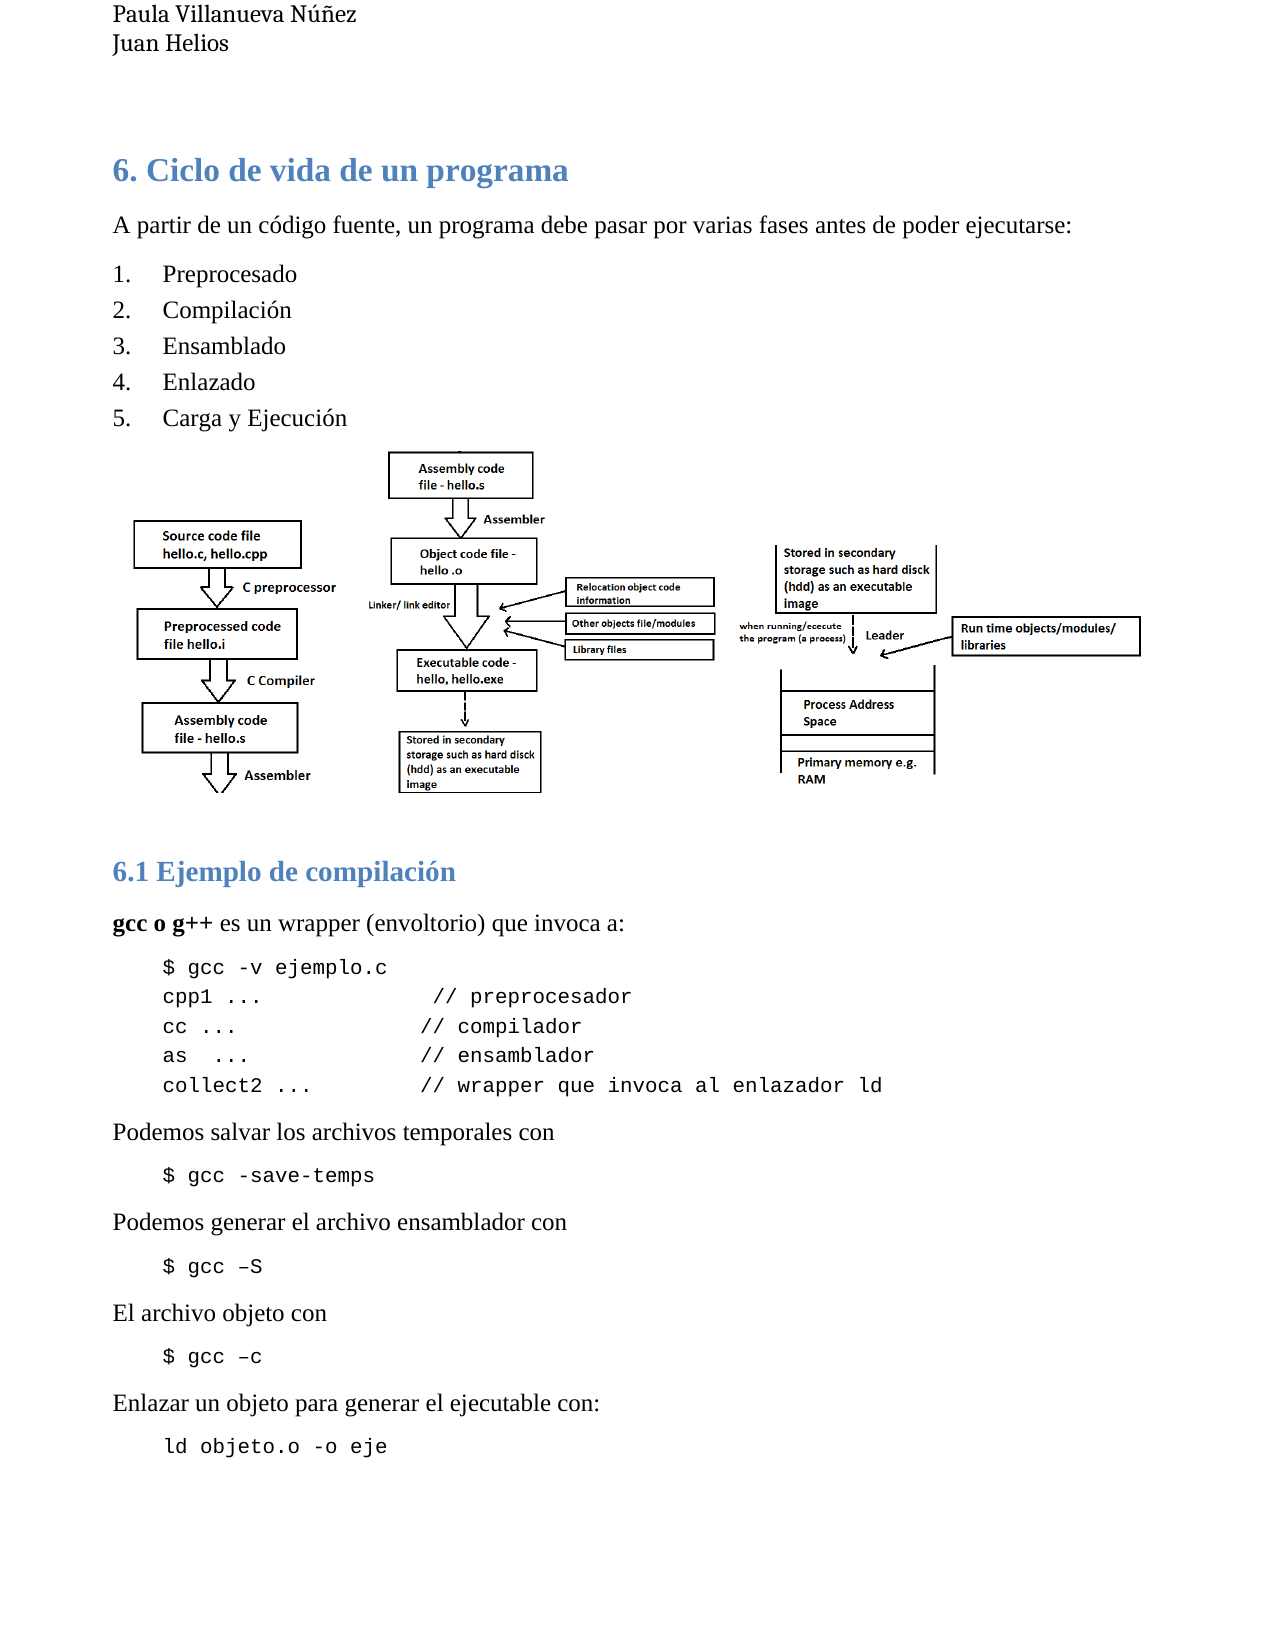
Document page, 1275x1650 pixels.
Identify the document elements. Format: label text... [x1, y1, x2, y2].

list Carga y Ejecución [112, 403, 1162, 431]
text ld objeto.o -o eje [112, 1437, 1162, 1460]
text Podemos salvar los archivos temporales con [112, 1117, 1162, 1146]
list Enlazado [112, 367, 1162, 395]
list Ensamblado [112, 331, 1162, 359]
text $ gcc -save-temps [112, 1165, 1162, 1189]
subtitle 6. Ciclo de vida de un programa [112, 150, 1162, 188]
text $ gcc –c [112, 1346, 1162, 1370]
text Podemos generar el archivo ensamblador con [112, 1207, 1162, 1236]
text gcc o g++ es un wrapper (envoltorio) que invoca a: [112, 908, 1162, 937]
list Preprocesado [112, 259, 1162, 288]
text A partir de un código fuente, un programa debe pasar por varias fases antes de poder ejecutarse: [112, 210, 1162, 239]
text Enlazar un objeto para generar el ejecutable con: [112, 1388, 1162, 1417]
subtitle 6.1 Ejemplo de compilación [112, 854, 1162, 888]
text $ gcc –S [112, 1256, 1162, 1279]
list Compilación [112, 295, 1162, 323]
text $ gcc -v ejemplo.c cpp1 ... // preprocesador cc ... // compilador as ... // ensamblador collect2 ... // wrapper que invoca al enlazador ld [112, 957, 1162, 1098]
text El archivo objeto con [112, 1298, 1162, 1326]
picture [112, 451, 1154, 793]
